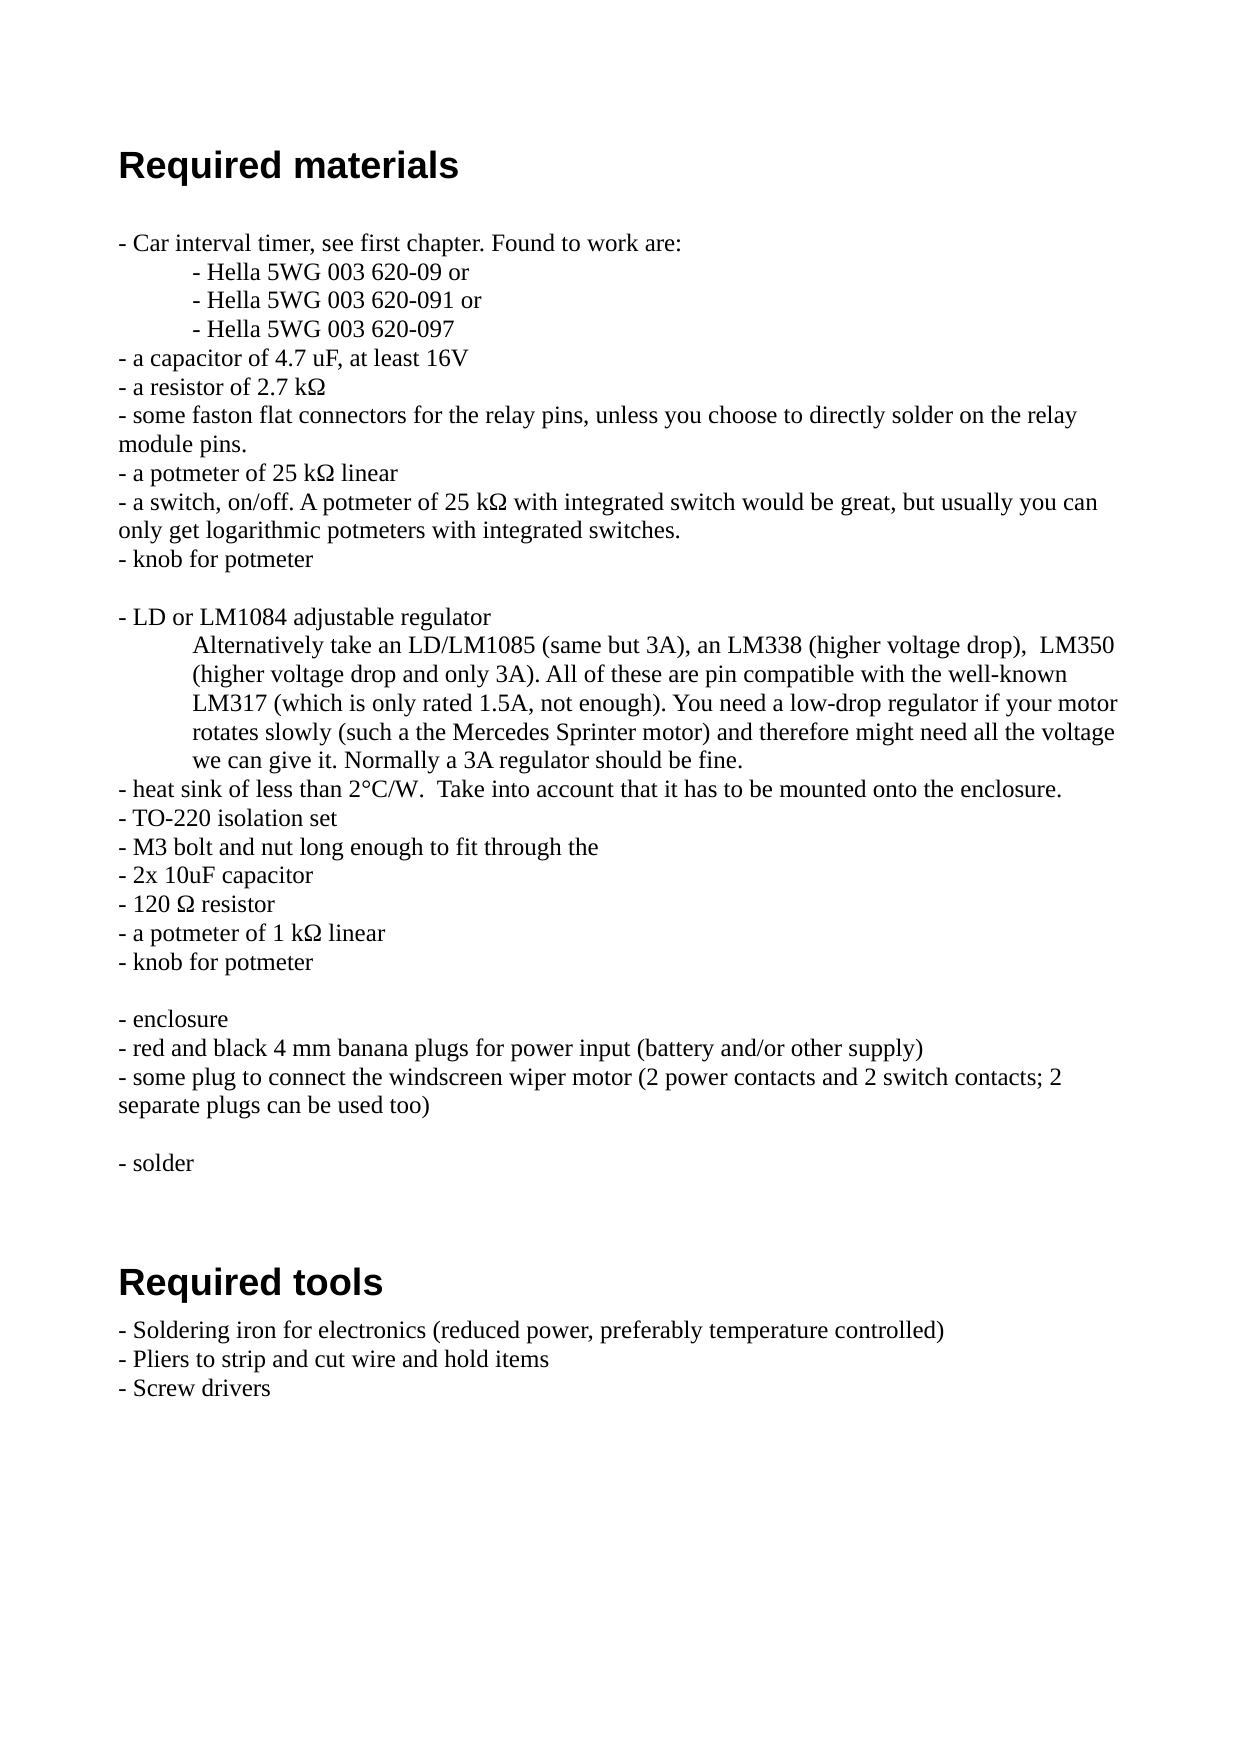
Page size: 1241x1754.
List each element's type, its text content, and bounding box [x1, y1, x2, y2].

text - red and black 4 mm banana plugs for power input (battery and/or other supply) [118, 1033, 1122, 1062]
text - solder [118, 1148, 1122, 1177]
text - knob for potmeter [118, 947, 1122, 976]
text - a potmeter of 1 kΩ linear [118, 918, 1122, 947]
text - Hella 5WG 003 620-091 or [118, 286, 1122, 314]
text - a switch, on/off. A potmeter of 25 kΩ with integrated switch would be great, but usually you can only get logarithmic potmeters with integrated switches. [118, 487, 1122, 544]
text - 120 Ω resistor [118, 889, 1122, 918]
text - M3 bolt and nut long enough to fit through the [118, 832, 1122, 861]
text - heat sink of less than 2°C/W. Take into account that it has to be mounted onto the enclosure. [118, 774, 1122, 803]
text - enclosure [118, 1004, 1122, 1033]
text - knob for potmeter [118, 544, 1122, 573]
text - Soldering iron for electronics (reduced power, preferably temperature controlled) [118, 1315, 1122, 1344]
text - some faston flat connectors for the relay pins, unless you choose to directly solder on the relay module pins. [118, 401, 1122, 458]
subtitle Required tools [118, 1259, 1122, 1303]
subtitle Required materials [118, 143, 1122, 187]
text - a resistor of 2.7 kΩ [118, 372, 1122, 401]
text - Screw drivers [118, 1373, 1122, 1402]
text Alternatively take an LD/LM1085 (same but 3A), an LM338 (higher voltage drop), LM350 (higher voltage drop and only 3A). All of these are pin compatible with the well-known LM317 (which is only rated 1.5A, not enough). You need a low-drop regulator if your motor rotates slowly (such a the Mercedes Sprinter motor) and therefore might need all the voltage we can give it. Normally a 3A regulator should be fine. [192, 631, 1122, 774]
text - a potmeter of 25 kΩ linear [118, 458, 1122, 487]
text - LD or LM1084 adjustable regulator [118, 602, 1122, 631]
text - Hella 5WG 003 620-097 [118, 314, 1122, 343]
text - some plug to connect the windscreen wiper motor (2 power contacts and 2 switch contacts; 2 separate plugs can be used too) [118, 1062, 1122, 1119]
text - Hella 5WG 003 620-09 or [118, 257, 1122, 286]
text - TO-220 isolation set [118, 803, 1122, 832]
text - Pliers to strip and cut wire and hold items [118, 1344, 1122, 1373]
text - Car interval timer, see first chapter. Found to work are: [118, 228, 1122, 257]
text - a capacitor of 4.7 uF, at least 16V [118, 343, 1122, 372]
text - 2x 10uF capacitor [118, 861, 1122, 889]
